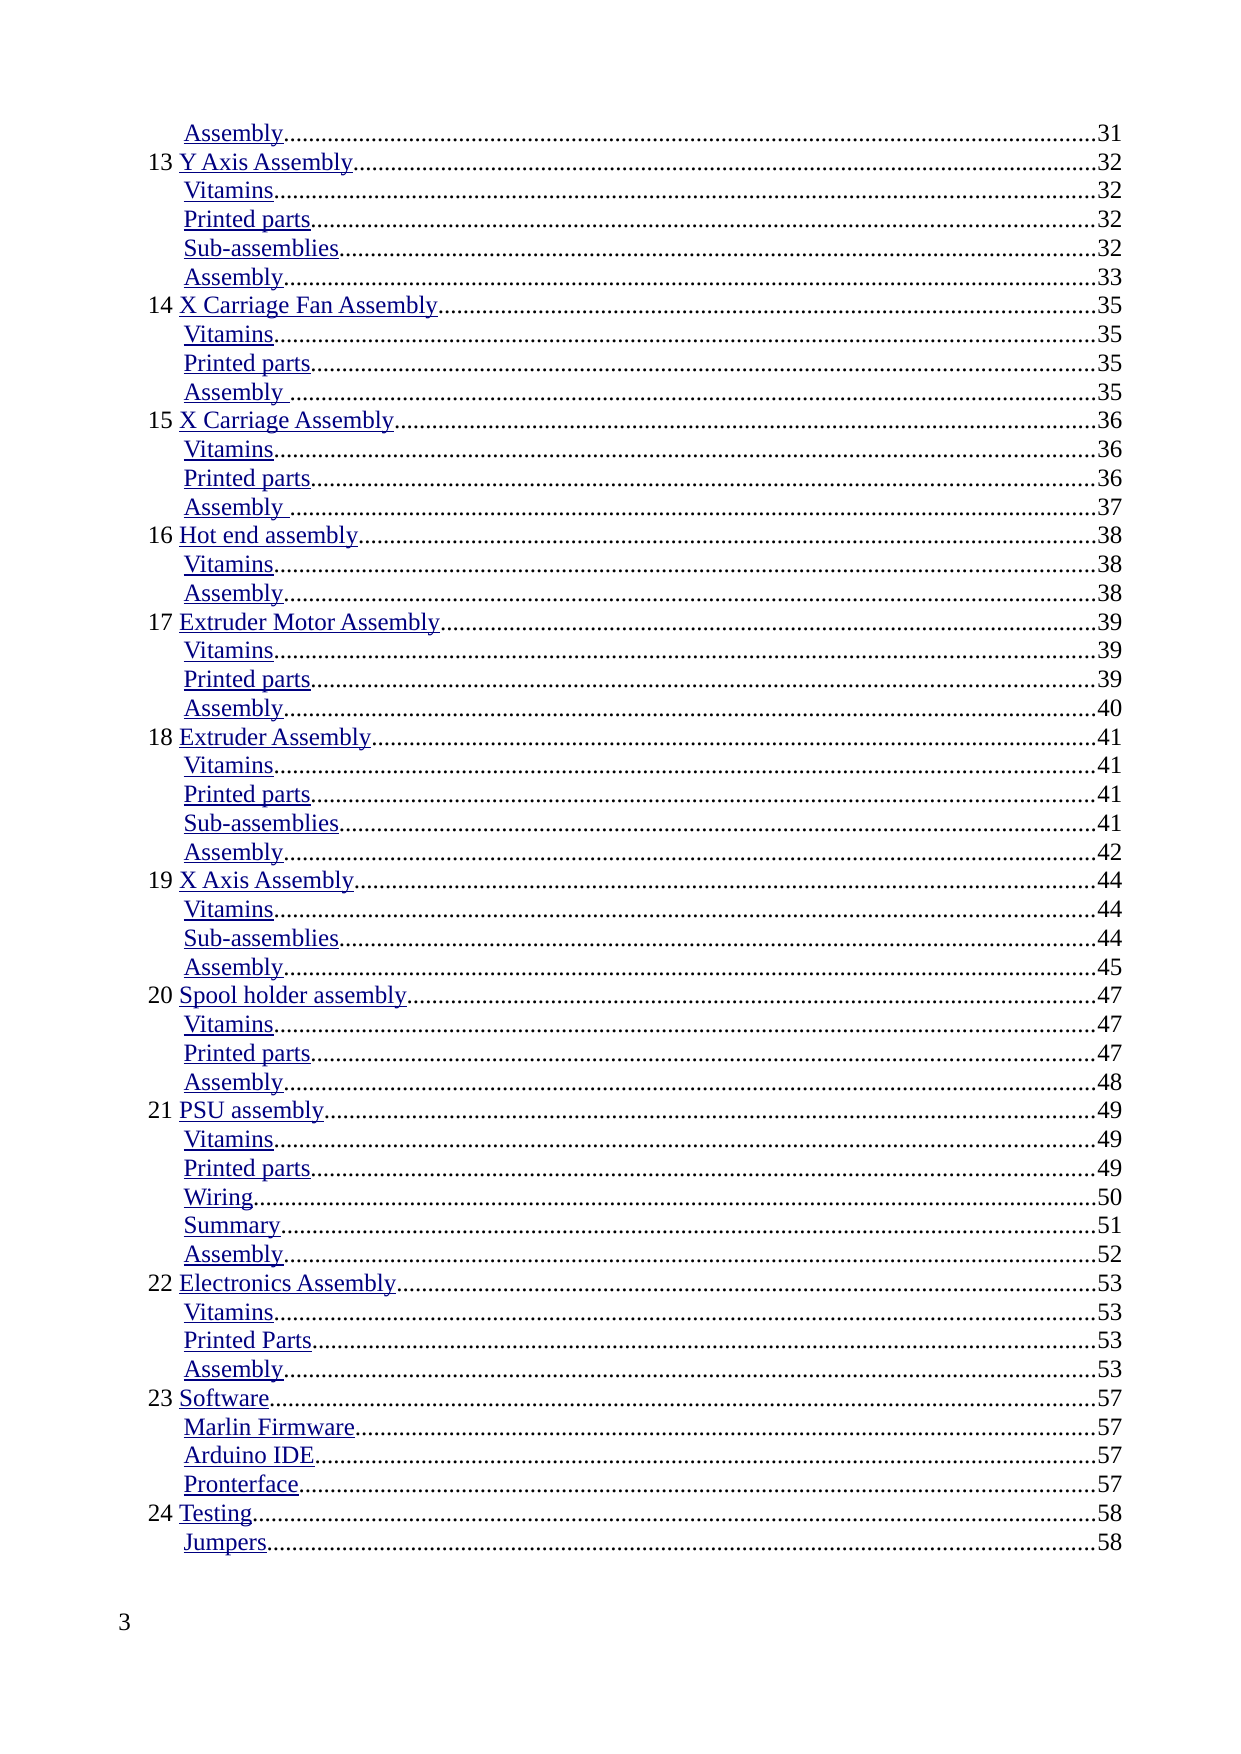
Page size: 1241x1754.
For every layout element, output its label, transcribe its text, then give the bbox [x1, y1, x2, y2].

text Arduino IDE 57 [177, 1441, 1122, 1469]
text Marlin Firmware 57 [177, 1412, 1122, 1441]
text Sub-assemblies 32 [177, 233, 1122, 262]
text 24 Testing 58 [148, 1498, 1122, 1527]
text Wiring 50 [177, 1182, 1122, 1211]
text 13 Y Axis Assembly 32 [148, 147, 1122, 176]
text Assembly 42 [177, 837, 1122, 866]
text Vitamins 35 [177, 319, 1122, 348]
text Assembly 33 [177, 262, 1122, 291]
text Assembly 45 [177, 952, 1122, 981]
text Printed parts 36 [177, 463, 1122, 492]
text Printed parts 39 [177, 664, 1122, 693]
text Vitamins 44 [177, 894, 1122, 923]
text Summary 51 [177, 1211, 1122, 1239]
text 17 Extruder Motor Assembly 39 [148, 607, 1122, 636]
text Assembly 38 [177, 578, 1122, 607]
text 23 Software 57 [148, 1383, 1122, 1412]
text Sub-assemblies 41 [177, 808, 1122, 837]
text Assembly 52 [177, 1239, 1122, 1268]
text Printed parts 32 [177, 204, 1122, 233]
text Assembly 53 [177, 1354, 1122, 1383]
text 14 X Carriage Fan Assembly 35 [148, 291, 1122, 319]
text 15 X Carriage Assembly 36 [148, 406, 1122, 434]
text Pronterface 57 [177, 1469, 1122, 1498]
text Vitamins 39 [177, 636, 1122, 664]
text Assembly 35 [177, 377, 1122, 406]
text Vitamins 41 [177, 751, 1122, 779]
text Printed parts 47 [177, 1038, 1122, 1067]
text Vitamins 47 [177, 1009, 1122, 1038]
text 18 Extruder Assembly 41 [148, 722, 1122, 751]
text Vitamins 32 [177, 176, 1122, 204]
text Assembly 31 [177, 118, 1122, 147]
text Printed parts 49 [177, 1153, 1122, 1182]
text Vitamins 38 [177, 549, 1122, 578]
text Assembly 40 [177, 693, 1122, 722]
text 16 Hot end assembly 38 [148, 521, 1122, 549]
text Sub-assemblies 44 [177, 923, 1122, 952]
text Vitamins 36 [177, 434, 1122, 463]
text Printed parts 41 [177, 779, 1122, 808]
text Printed parts 35 [177, 348, 1122, 377]
text 21 PSU assembly 49 [148, 1096, 1122, 1124]
text Vitamins 49 [177, 1124, 1122, 1153]
text 19 X Axis Assembly 44 [148, 866, 1122, 894]
text Assembly 48 [177, 1067, 1122, 1096]
text 20 Spool holder assembly 47 [148, 981, 1122, 1009]
text Vitamins 53 [177, 1297, 1122, 1326]
text Jumpers 58 [177, 1527, 1122, 1556]
text Printed Parts 53 [177, 1326, 1122, 1354]
text Assembly 37 [177, 492, 1122, 521]
text 22 Electronics Assembly 53 [148, 1268, 1122, 1297]
